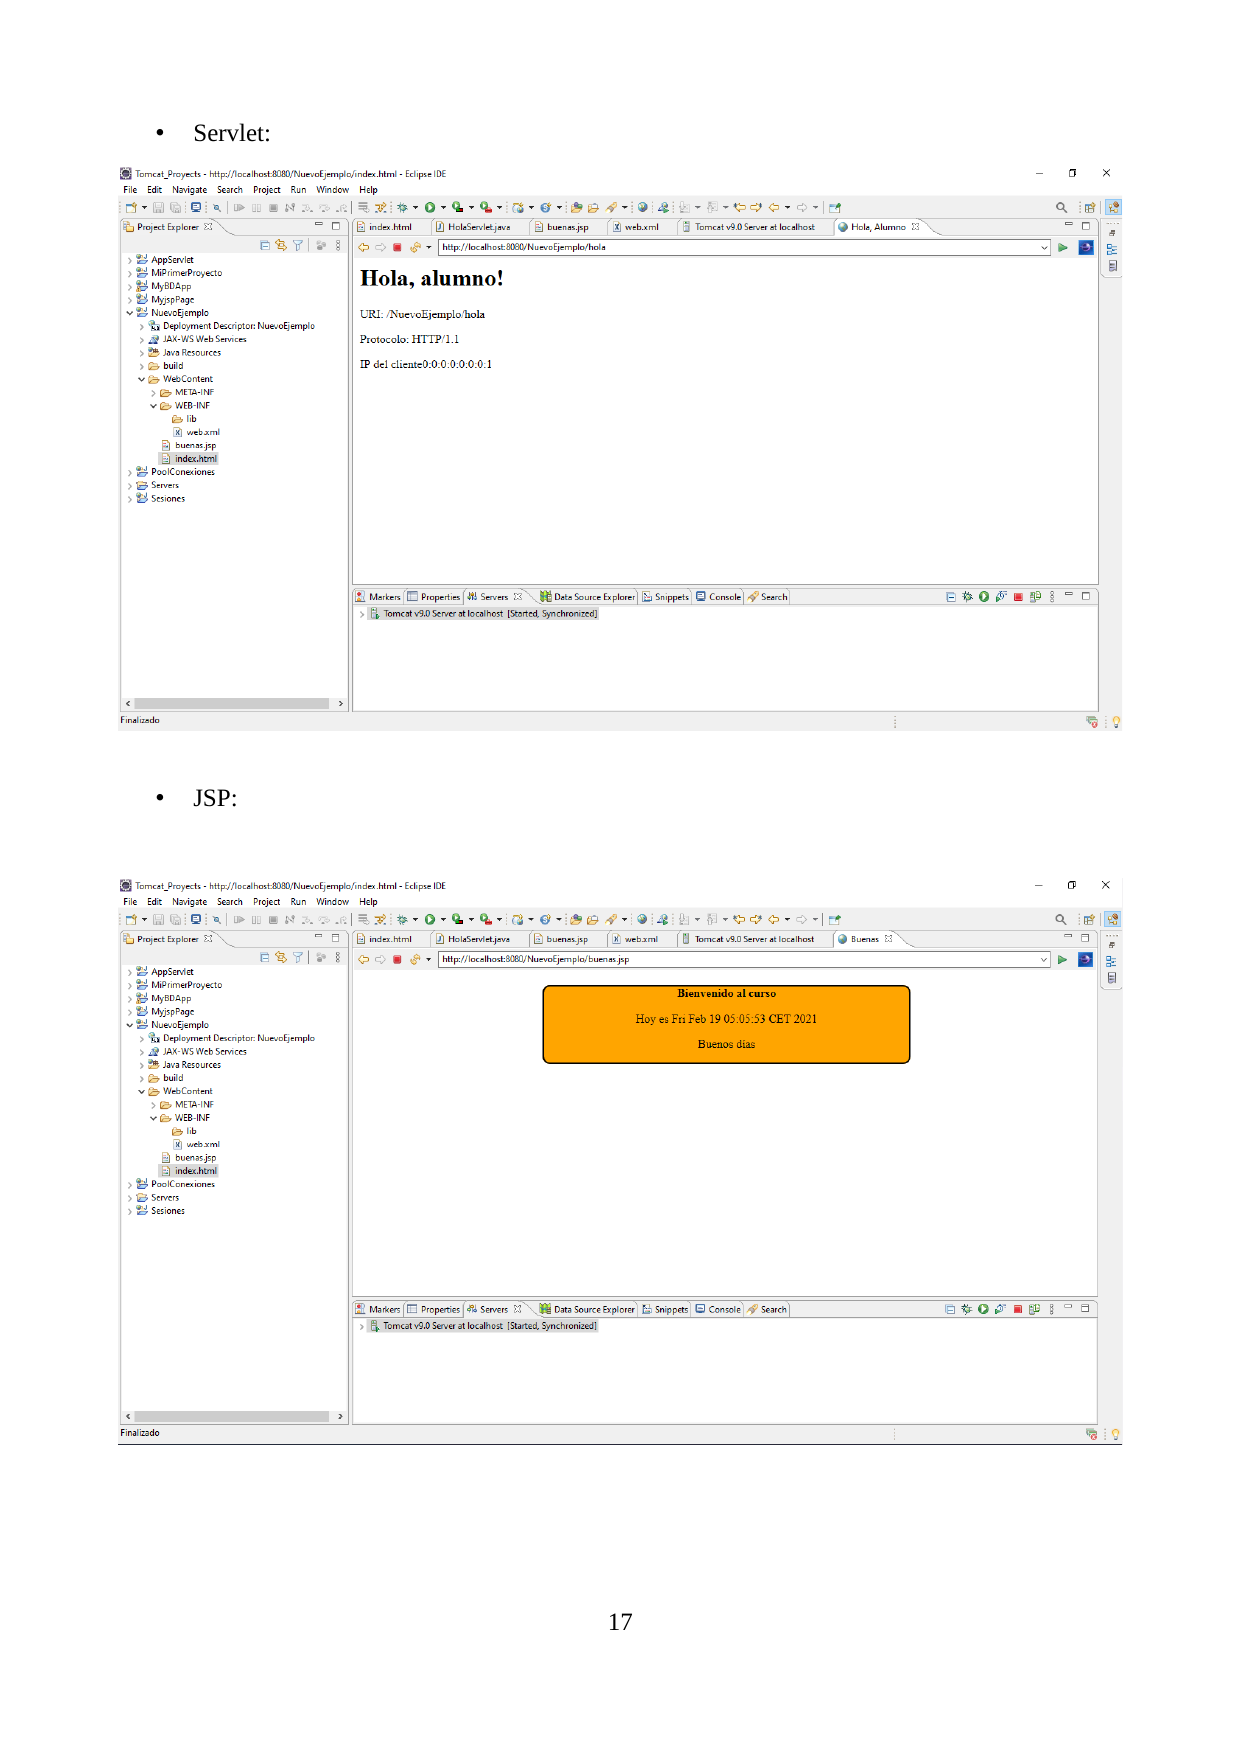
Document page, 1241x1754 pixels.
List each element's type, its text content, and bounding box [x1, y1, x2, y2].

picture [118, 878, 1123, 1445]
list JSP: [156, 783, 1122, 812]
picture [118, 165, 1123, 731]
list Servlet: [156, 118, 1122, 147]
